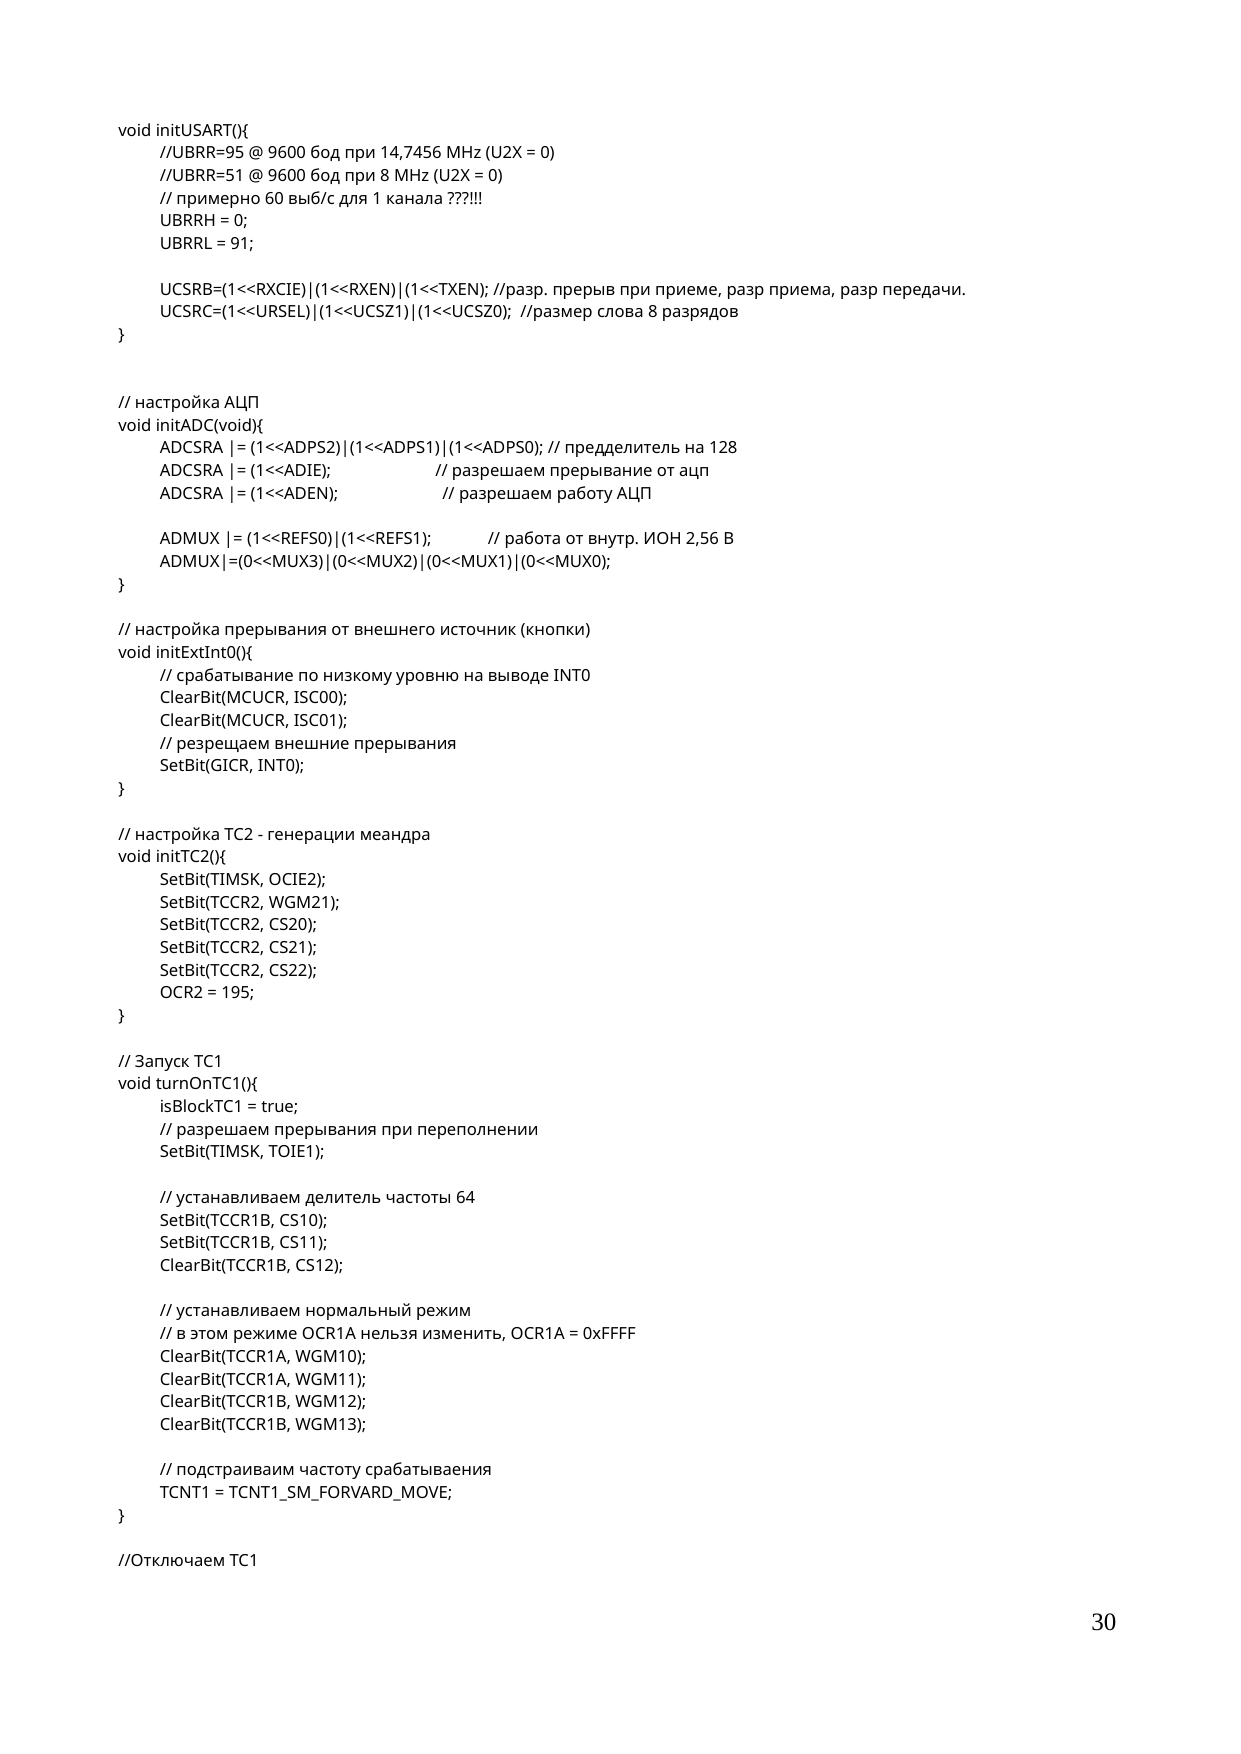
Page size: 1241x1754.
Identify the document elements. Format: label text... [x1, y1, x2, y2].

text } [118, 1503, 1122, 1526]
text //UBRR=95 @ 9600 бод при 14,7456 MHz (U2X = 0) [118, 141, 1122, 163]
text SetBit(TIMSK, TOIE1); [118, 1140, 1122, 1163]
text //Отключаем ТС1 [118, 1549, 1122, 1571]
text //UBRR=51 @ 9600 бод при 8 MHz (U2X = 0) [118, 163, 1122, 186]
text UBRRH = 0; [118, 209, 1122, 232]
text SetBit(TCCR1B, CS11); [118, 1231, 1122, 1253]
text // срабатывание по низкому уровню на выводе INT0 [118, 663, 1122, 686]
text ClearBit(MCUCR, ISC01); [118, 708, 1122, 731]
text } [118, 572, 1122, 595]
text } [118, 322, 1122, 345]
text ADMUX|=(0<<MUX3)|(0<<MUX2)|(0<<MUX1)|(0<<MUX0); [118, 549, 1122, 572]
text // настройка прерывания от внешнего источник (кнопки) [118, 618, 1122, 640]
text void initTC2(){ [118, 845, 1122, 867]
text } [118, 1004, 1122, 1026]
text UCSRC=(1<<URSEL)|(1<<UCSZ1)|(1<<UCSZ0); //размер слова 8 разрядов [118, 300, 1122, 322]
text isBlockTC1 = true; [118, 1094, 1122, 1117]
text ADCSRA |= (1<<ADPS2)|(1<<ADPS1)|(1<<ADPS0); // предделитель на 128 [118, 436, 1122, 459]
text ClearBit(TCCR1A, WGM11); [118, 1367, 1122, 1390]
text SetBit(TIMSK, OCIE2); [118, 867, 1122, 890]
text TCNT1 = TCNT1_SM_FORVARD_MOVE; [118, 1481, 1122, 1503]
text // настройка ТС2 - генерации меандра [118, 822, 1122, 845]
text ADCSRA |= (1<<ADIE); // разрешаем прерывание от ацп [118, 459, 1122, 481]
text UBRRL = 91; [118, 232, 1122, 254]
text ClearBit(TCCR1A, WGM10); [118, 1344, 1122, 1367]
text SetBit(TCCR1B, CS10); [118, 1208, 1122, 1231]
text ADCSRA |= (1<<ADEN); // разрешаем работу АЦП [118, 481, 1122, 504]
text SetBit(TCCR2, WGM21); [118, 890, 1122, 913]
text ClearBit(TCCR1B, WGM12); [118, 1390, 1122, 1412]
text void initUSART(){ [118, 118, 1122, 141]
text // резрещаем внешние прерывания [118, 731, 1122, 754]
text SetBit(TCCR2, CS21); [118, 936, 1122, 958]
text } [118, 777, 1122, 799]
text // примерно 60 выб/с для 1 канала ???!!! [118, 186, 1122, 209]
text // устанавливаем делитель частоты 64 [118, 1185, 1122, 1208]
text // Запуск ТС1 [118, 1049, 1122, 1072]
text OCR2 = 195; [118, 981, 1122, 1004]
text void turnOnTC1(){ [118, 1072, 1122, 1094]
text UCSRB=(1<<RXCIE)|(1<<RXEN)|(1<<TXEN); //разр. прерыв при приеме, разр приема, разр передачи. [118, 277, 1122, 300]
text // настройка АЦП [118, 391, 1122, 413]
text void initExtInt0(){ [118, 640, 1122, 663]
text // разрешаем прерывания при переполнении [118, 1117, 1122, 1140]
text // подстраиваим частоту срабатываения [118, 1458, 1122, 1481]
text SetBit(GICR, INT0); [118, 754, 1122, 777]
text // устанавливаем нормальный режим [118, 1299, 1122, 1322]
text void initADC(void){ [118, 413, 1122, 436]
text ClearBit(TCCR1B, CS12); [118, 1253, 1122, 1276]
text SetBit(TCCR2, CS20); [118, 913, 1122, 936]
text ClearBit(MCUCR, ISC00); [118, 686, 1122, 708]
text SetBit(TCCR2, CS22); [118, 958, 1122, 981]
text ADMUX |= (1<<REFS0)|(1<<REFS1); // работа от внутр. ИОН 2,56 В [118, 527, 1122, 549]
text // в этом режиме OCR1A нельзя изменить, OCR1A = 0xFFFF [118, 1322, 1122, 1344]
text ClearBit(TCCR1B, WGM13); [118, 1412, 1122, 1435]
